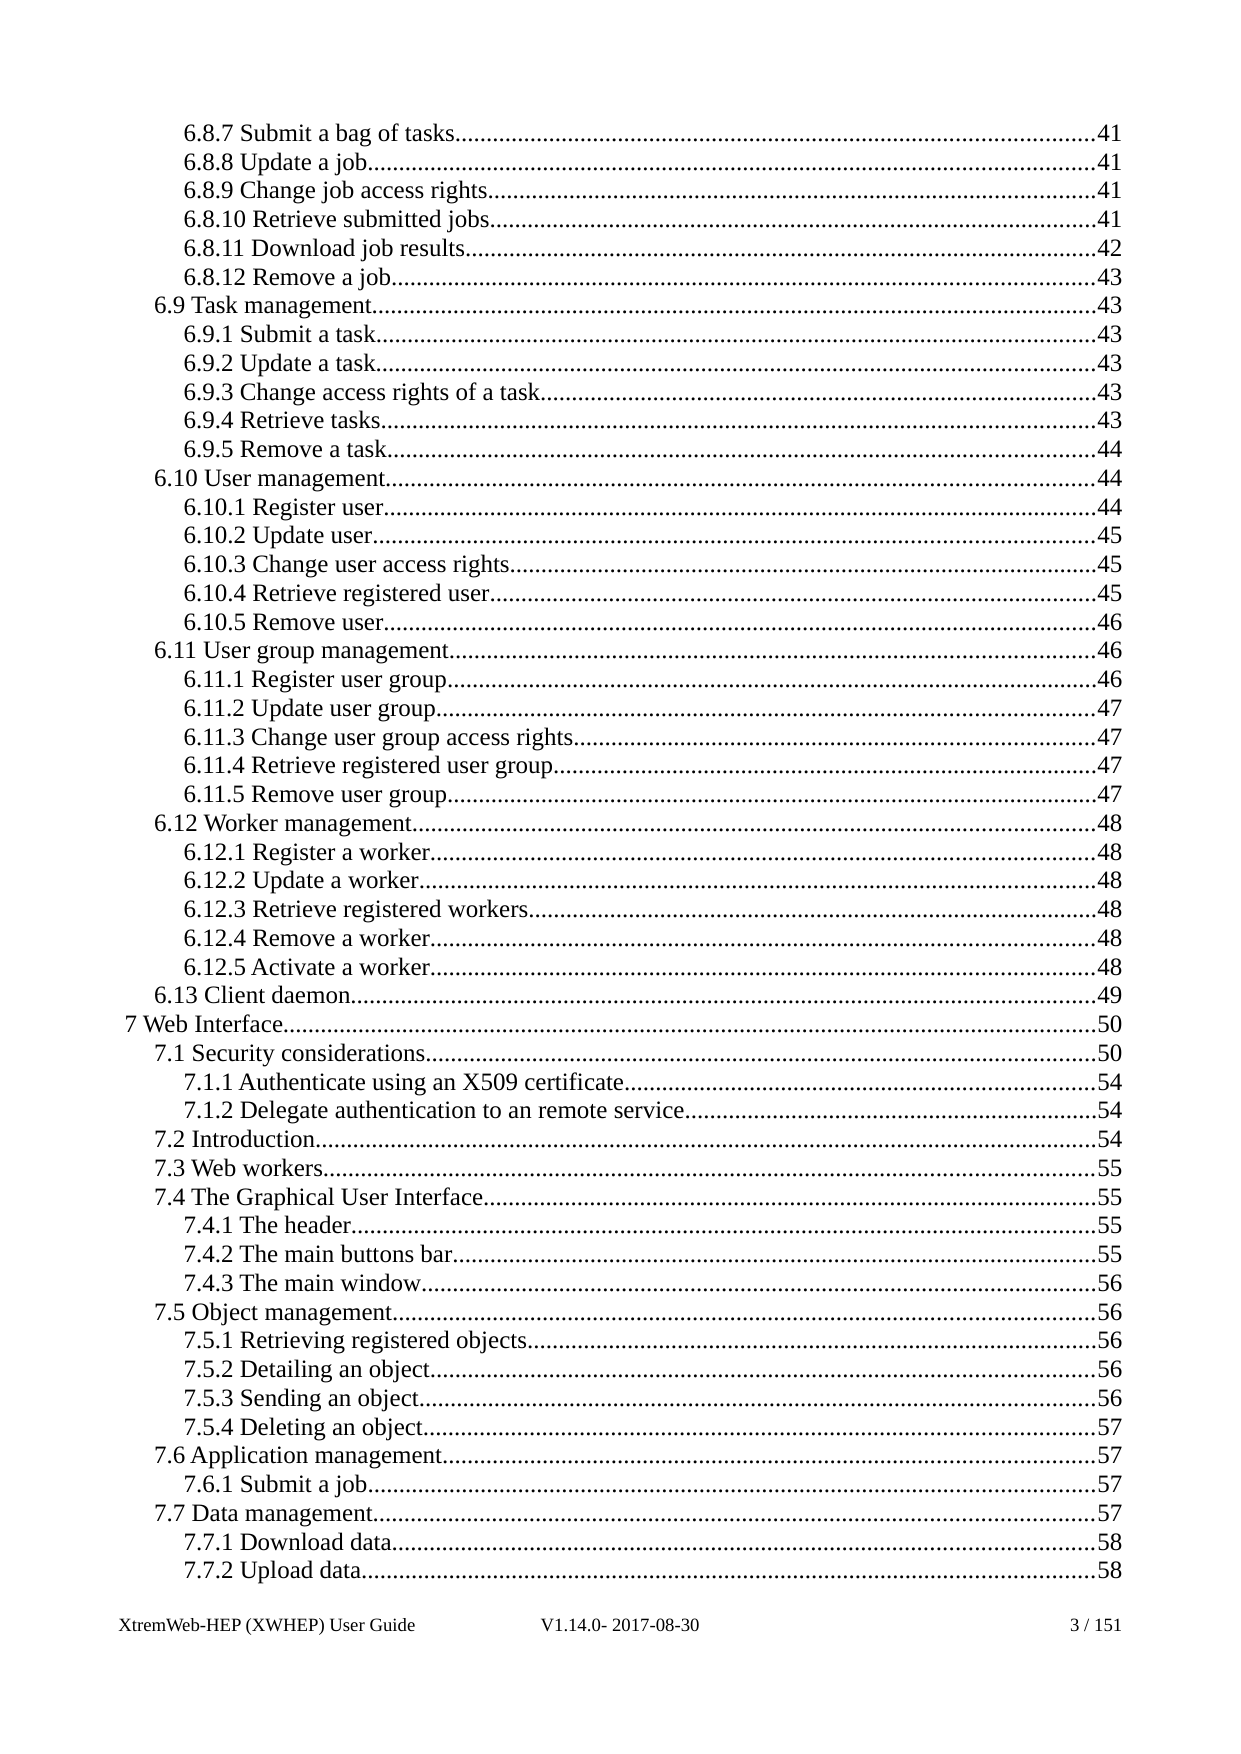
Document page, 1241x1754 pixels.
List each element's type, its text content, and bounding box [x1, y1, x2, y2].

text 6.10 User management 44 [148, 463, 1122, 492]
text 7.1.2 Delegate authentication to an remote service 54 [177, 1096, 1122, 1124]
text 7.5 Object management 56 [148, 1297, 1122, 1326]
text 7.6 Application management 57 [148, 1441, 1122, 1469]
text 6.11.2 Update user group 47 [177, 693, 1122, 722]
text 7.5.1 Retrieving registered objects 56 [177, 1326, 1122, 1354]
text 7.5.3 Sending an object 56 [177, 1383, 1122, 1412]
text 7 Web Interface 50 [118, 1009, 1122, 1038]
text 6.11.1 Register user group 46 [177, 664, 1122, 693]
text 7.1 Security considerations 50 [148, 1038, 1122, 1067]
text 7.2 Introduction 54 [148, 1124, 1122, 1153]
text 6.9.2 Update a task 43 [177, 348, 1122, 377]
text 6.8.7 Submit a bag of tasks 41 [177, 118, 1122, 147]
text 7.5.2 Detailing an object 56 [177, 1354, 1122, 1383]
text 7.3 Web workers 55 [148, 1153, 1122, 1182]
text 6.9.3 Change access rights of a task 43 [177, 377, 1122, 406]
text 7.1.1 Authenticate using an X509 certificate 54 [177, 1067, 1122, 1096]
text 6.12.1 Register a worker 48 [177, 837, 1122, 866]
text 6.10.3 Change user access rights 45 [177, 549, 1122, 578]
text 6.12.3 Retrieve registered workers 48 [177, 894, 1122, 923]
text 6.9.5 Remove a task 44 [177, 434, 1122, 463]
text 7.7.1 Download data 58 [177, 1527, 1122, 1556]
text 6.11.4 Retrieve registered user group 47 [177, 751, 1122, 779]
text 7.7 Data management 57 [148, 1498, 1122, 1527]
text 6.8.11 Download job results 42 [177, 233, 1122, 262]
text 6.10.4 Retrieve registered user 45 [177, 578, 1122, 607]
text 6.9.1 Submit a task 43 [177, 319, 1122, 348]
text 7.7.2 Upload data 58 [177, 1556, 1122, 1584]
text 6.11 User group management 46 [148, 636, 1122, 664]
text 6.9.4 Retrieve tasks 43 [177, 406, 1122, 434]
text 6.10.1 Register user 44 [177, 492, 1122, 521]
text 6.8.8 Update a job 41 [177, 147, 1122, 176]
text 7.4.1 The header 55 [177, 1211, 1122, 1239]
text 6.8.10 Retrieve submitted jobs 41 [177, 204, 1122, 233]
text 6.13 Client daemon 49 [148, 981, 1122, 1009]
text 6.8.12 Remove a job 43 [177, 262, 1122, 291]
text 6.8.9 Change job access rights 41 [177, 176, 1122, 204]
text 6.11.5 Remove user group 47 [177, 779, 1122, 808]
text 6.10.2 Update user 45 [177, 521, 1122, 549]
text 7.4 The Graphical User Interface 55 [148, 1182, 1122, 1211]
text 6.11.3 Change user group access rights 47 [177, 722, 1122, 751]
text 6.12 Worker management 48 [148, 808, 1122, 837]
text 7.6.1 Submit a job 57 [177, 1469, 1122, 1498]
text 7.4.3 The main window 56 [177, 1268, 1122, 1297]
text 7.5.4 Deleting an object 57 [177, 1412, 1122, 1441]
text 6.12.5 Activate a worker 48 [177, 952, 1122, 981]
text 6.12.4 Remove a worker 48 [177, 923, 1122, 952]
text 7.4.2 The main buttons bar 55 [177, 1239, 1122, 1268]
text 6.9 Task management 43 [148, 291, 1122, 319]
text 6.10.5 Remove user 46 [177, 607, 1122, 636]
text 6.12.2 Update a worker 48 [177, 866, 1122, 894]
